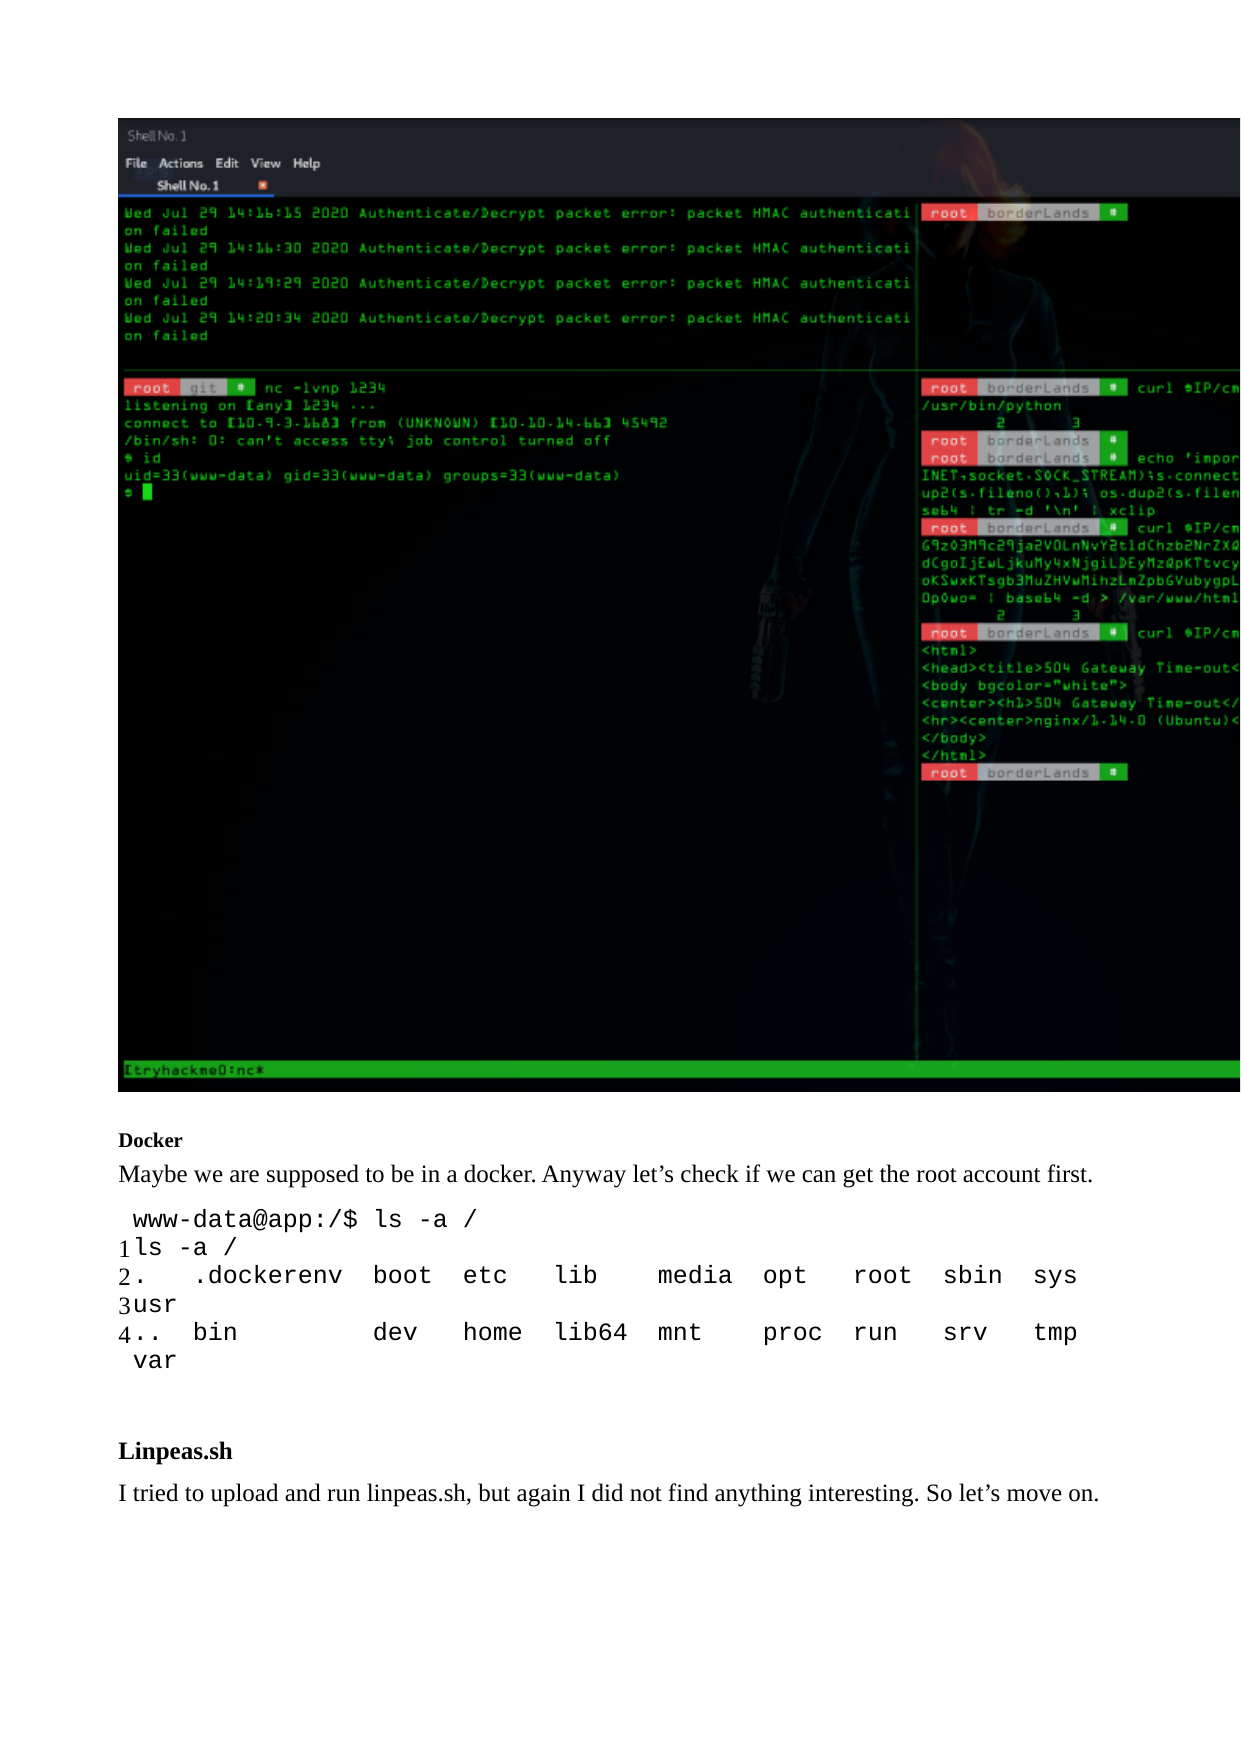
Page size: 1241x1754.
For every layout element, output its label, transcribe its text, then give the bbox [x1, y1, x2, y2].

subtitle Docker [118, 1128, 1122, 1152]
text Maybe we are supposed to be in a docker. Anyway let’s check if we can get the root account first. [118, 1159, 1122, 1187]
table_header www-data@app:/$ ls -a / ls -a / . .dockerenv boot etc lib media opt root sbin sys usr .. bin dev home lib64 mnt proc run srv tmp var [133, 1206, 1122, 1376]
subtitle Linpeas.sh [118, 1436, 1122, 1465]
picture [118, 118, 1241, 1092]
text I tried to upload and run linpeas.sh, but again I did not find anything interesting. So let’s move on. [118, 1478, 1122, 1506]
table_header 1 2 3 4 [118, 1206, 133, 1376]
